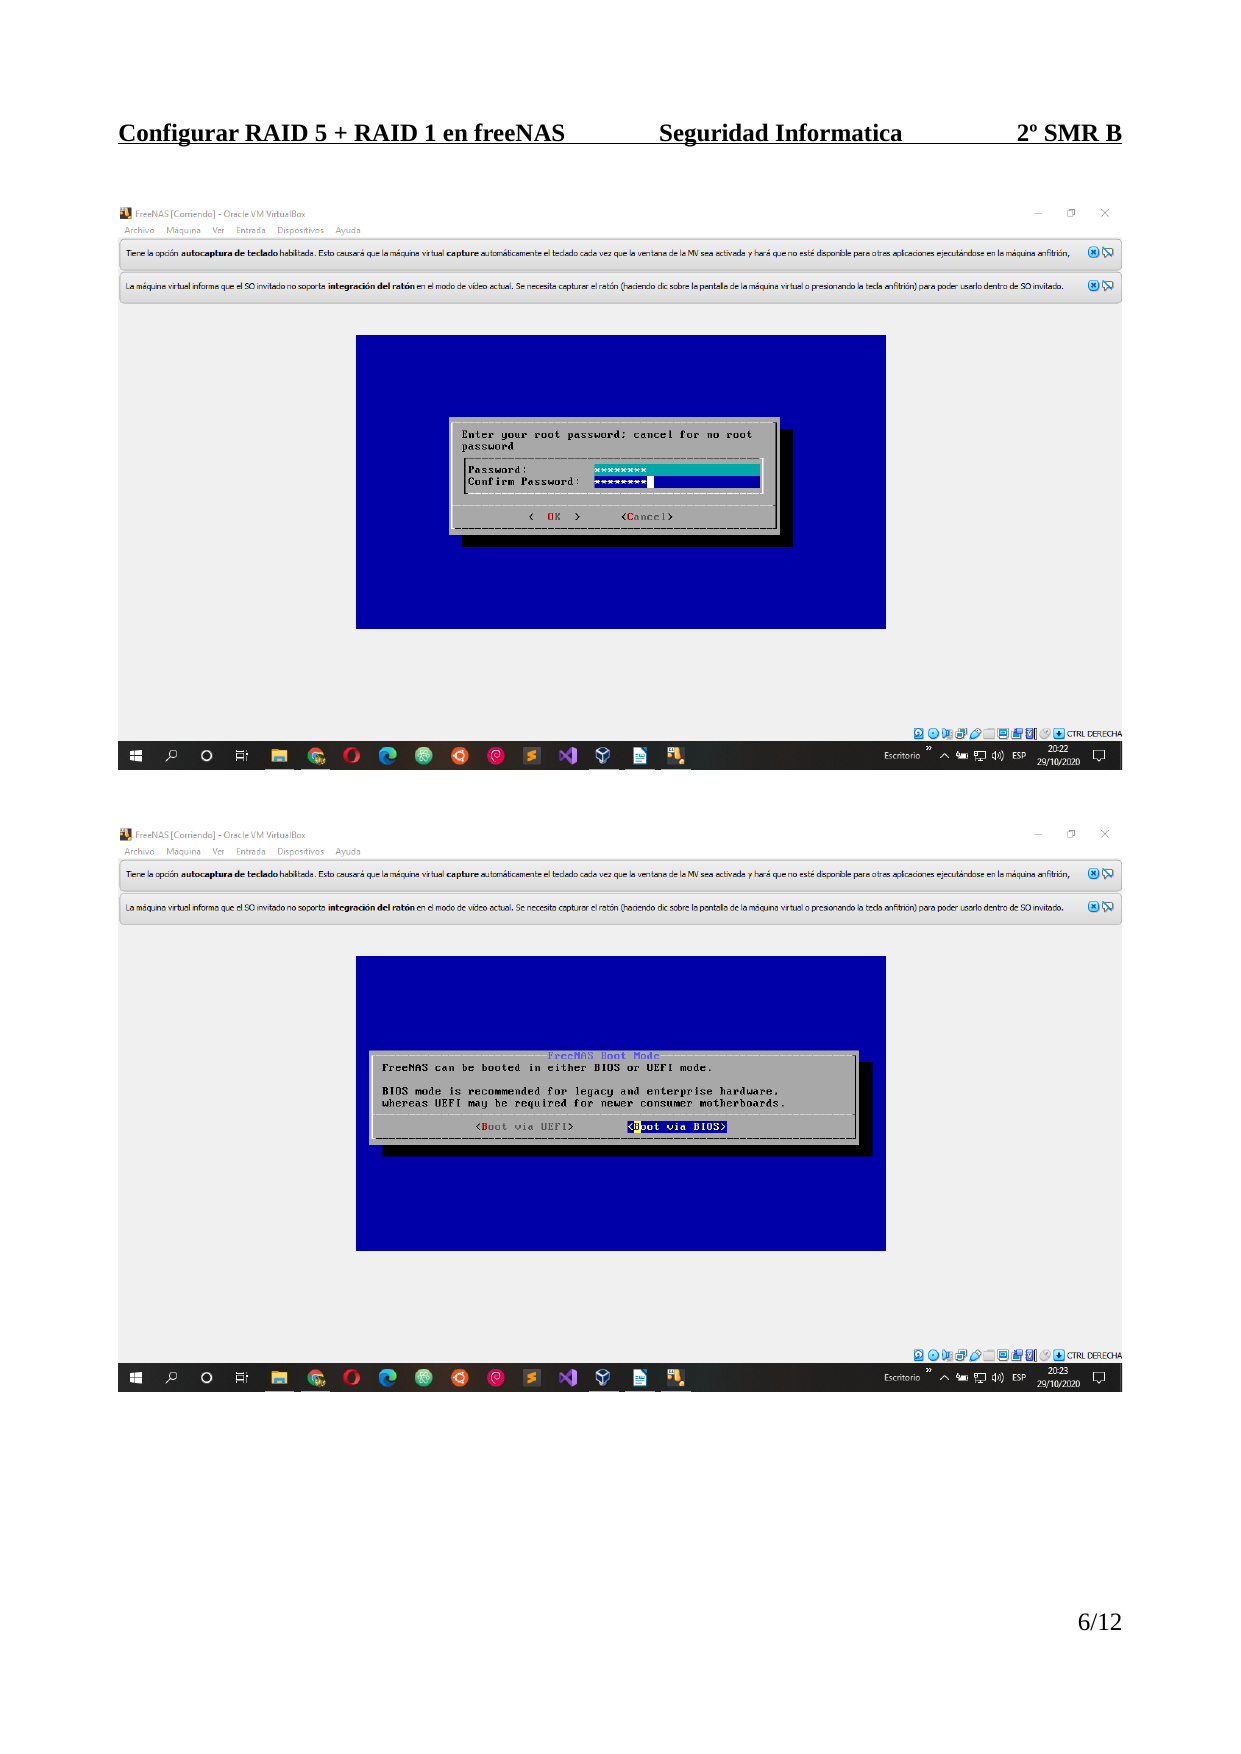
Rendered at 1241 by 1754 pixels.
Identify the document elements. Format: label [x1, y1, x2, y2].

picture [118, 205, 1123, 770]
picture [118, 827, 1123, 1392]
